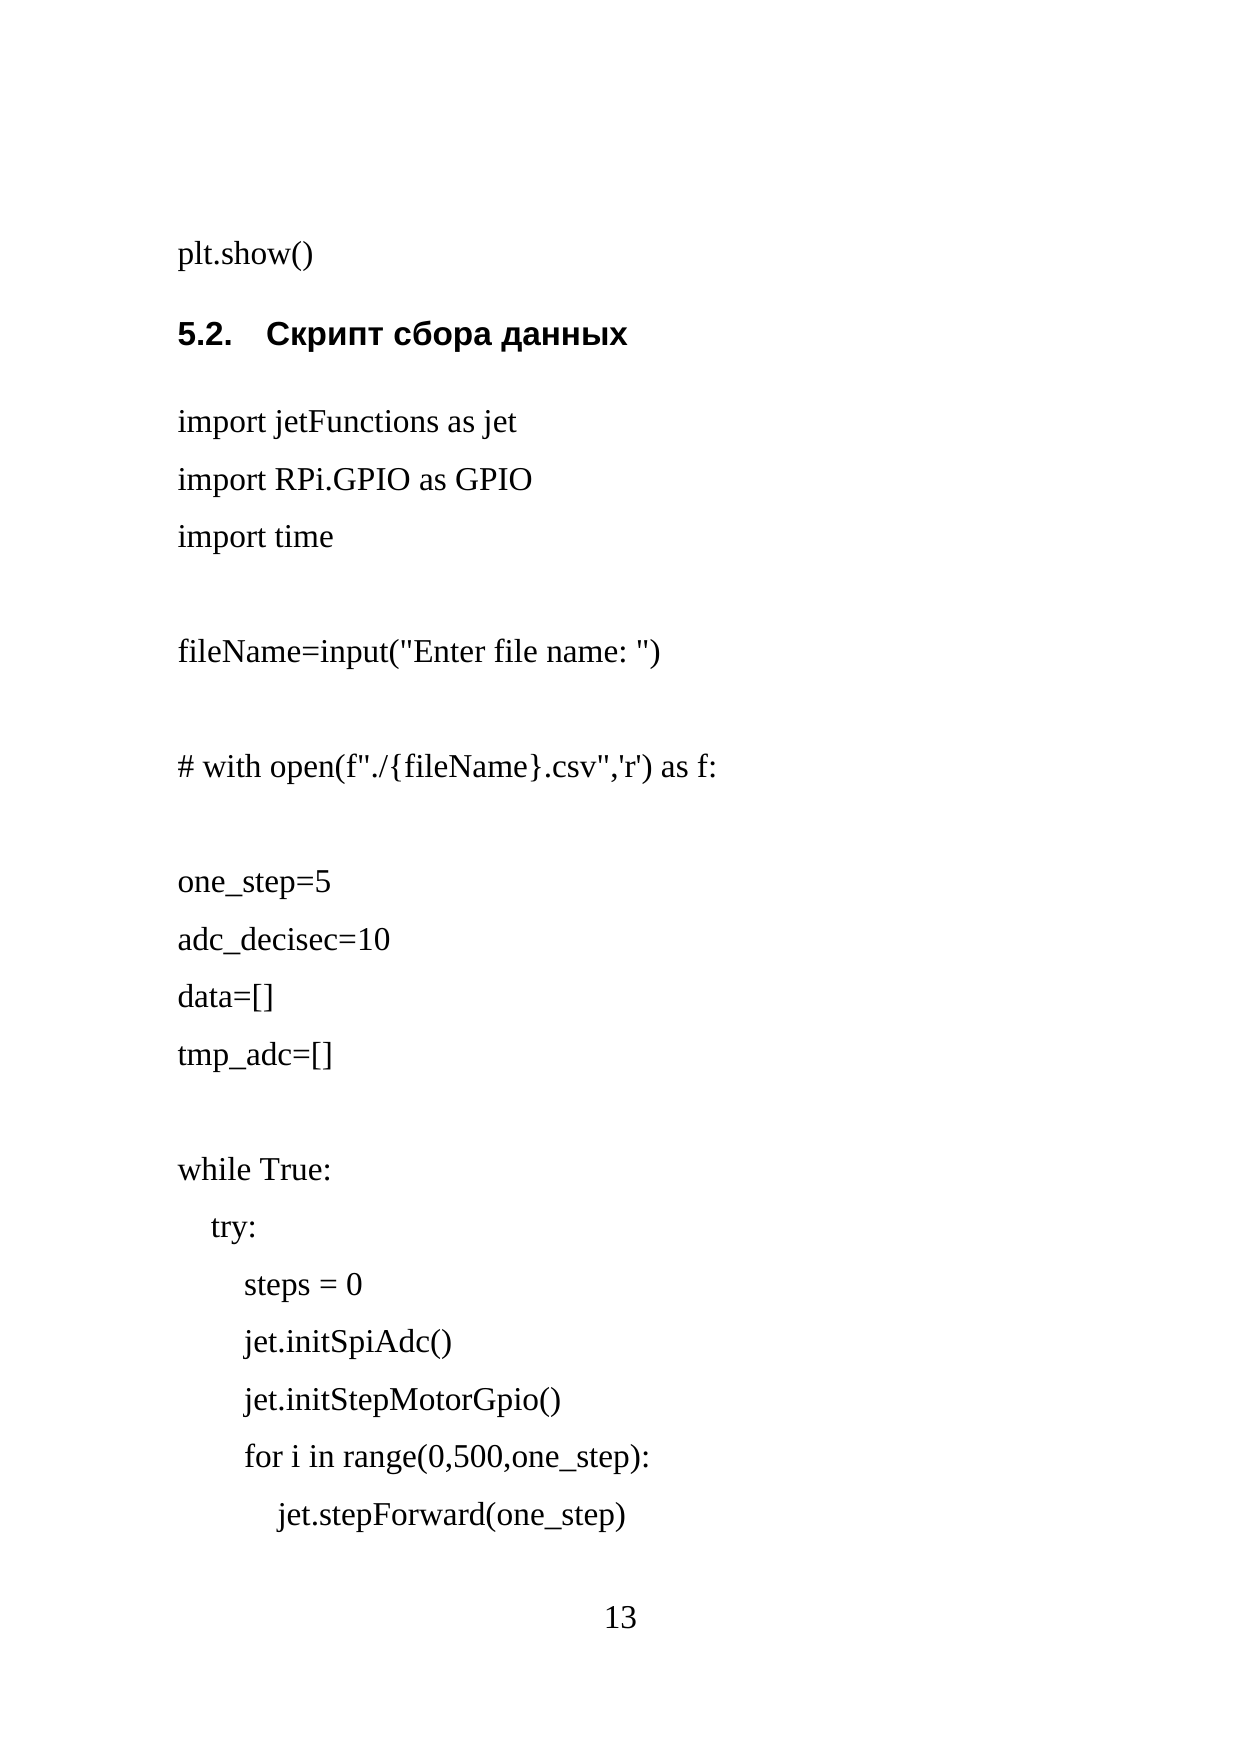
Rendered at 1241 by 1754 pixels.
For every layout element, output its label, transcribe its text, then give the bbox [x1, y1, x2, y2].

text jet.initStepMotorGpio() [118, 1379, 1122, 1417]
text import RPi.GPIO as GPIO [118, 459, 1122, 497]
text import jetFunctions as jet [118, 401, 1122, 440]
text tmp_adc=[] [118, 1034, 1122, 1072]
text try: [118, 1206, 1122, 1245]
text steps = 0 [118, 1264, 1122, 1302]
text fileName=input("Enter file name: ") [118, 631, 1122, 670]
text one_step=5 [118, 861, 1122, 900]
text plt.show() [118, 233, 1122, 271]
text import time [118, 516, 1122, 555]
text jet.stepForward(one_step) [118, 1494, 1122, 1532]
text jet.initSpiAdc() [118, 1321, 1122, 1360]
subtitle Скрипт cбора данных [118, 314, 1122, 353]
text adc_decisec=10 [118, 919, 1122, 957]
text for i in range(0,500,one_step): [118, 1436, 1122, 1475]
text while True: [118, 1149, 1122, 1187]
text data=[] [118, 976, 1122, 1015]
text # with open(f"./{fileName}.csv",'r') as f: [118, 746, 1122, 785]
